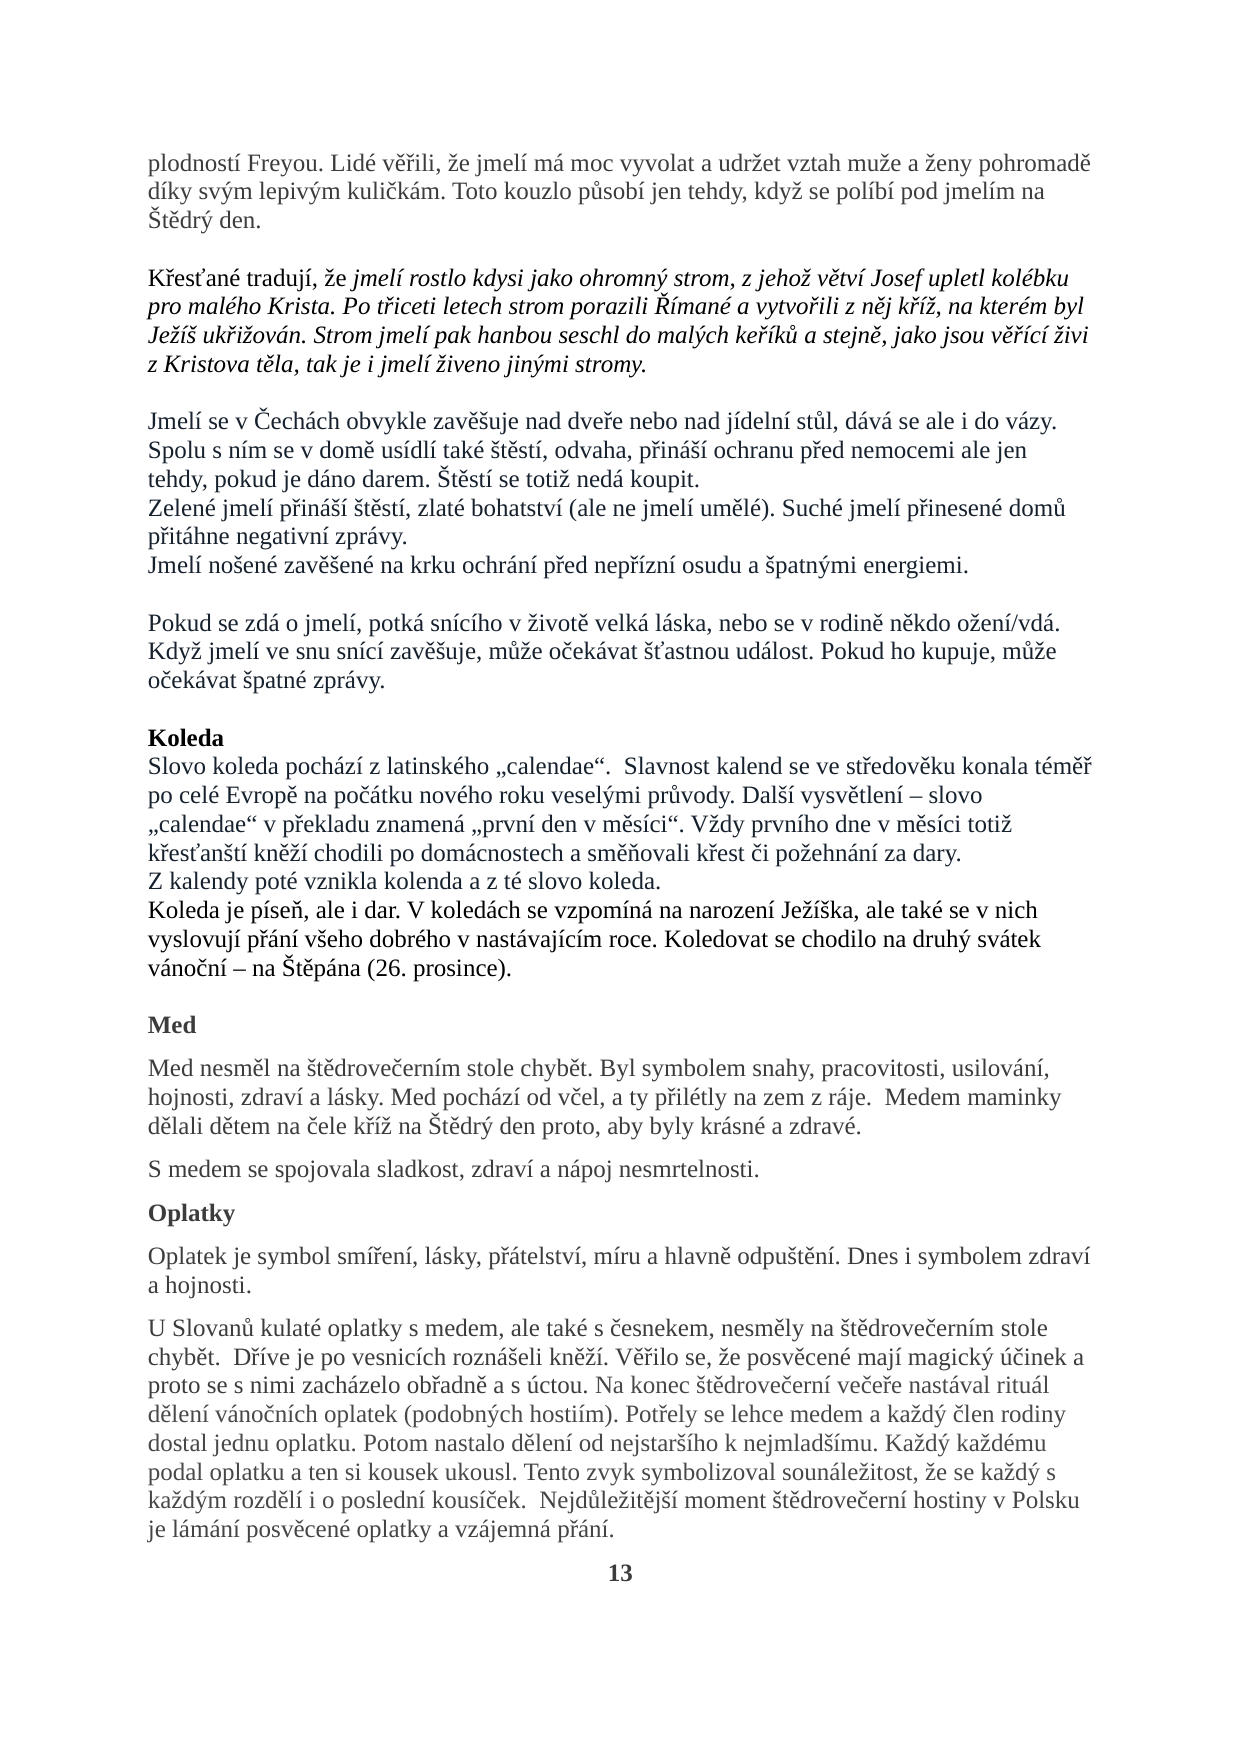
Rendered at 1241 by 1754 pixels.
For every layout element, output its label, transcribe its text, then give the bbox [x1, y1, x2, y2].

text plodností Freyou. Lidé věřili, že jmelí má moc vyvolat a udržet vztah muže a ženy pohromadě díky svým lepivým kuličkám. Toto kouzlo působí jen tehdy, když se políbí pod jmelím na Štědrý den. [148, 148, 1093, 234]
text Med nesměl na štědrovečerním stole chybět. Byl symbolem snahy, pracovitosti, usilování, hojnosti, zdraví a lásky. Med pochází od včel, a ty přilétly na zem z ráje. Medem maminky dělali dětem na čele kříž na Štědrý den proto, aby byly krásné a zdravé. [148, 1053, 1093, 1140]
text Zelené jmelí přináší štěstí, zlaté bohatství (ale ne jmelí umělé). Suché jmelí přinesené domů přitáhne negativní zprávy. [148, 493, 1093, 550]
text Jmelí nošené zavěšené na krku ochrání před nepřízní osudu a špatnými energiemi. [148, 550, 1093, 579]
text Koleda je píseň, ale i dar. V koledách se vzpomíná na narození Ježíška, ale také se v nich vyslovují přání všeho dobrého v nastávajícím roce. Koledovat se chodilo na druhý svátek vánoční – na Štěpána (26. prosince). [148, 895, 1093, 1010]
text Křesťané tradují, že jmelí rostlo kdysi jako ohromný strom, z jehož větví Josef upletl kolébku pro malého Krista. Po třiceti letech strom porazili Římané a vytvořili z něj kříž, na kterém byl Ježíš ukřižován. Strom jmelí pak hanbou seschl do malých keříků a stejně, jako jsou věřící živi z Kristova těla, tak je i jmelí živeno jinými stromy. [148, 234, 1093, 378]
text S medem se spojovala sladkost, zdraví a nápoj nesmrtelnosti. [148, 1154, 1093, 1183]
text Jmelí se v Čechách obvykle zavěšuje nad dveře nebo nad jídelní stůl, dává se ale i do vázy. Spolu s ním se v domě usídlí také štěstí, odvaha, přináší ochranu před nemocemi ale jen tehdy, pokud je dáno darem. Štěstí se totiž nedá koupit. [148, 406, 1093, 493]
text 13 [148, 1558, 1093, 1586]
text Koleda Slovo koleda pochází z latinského „calendae“. Slavnost kalend se ve středověku konala téměř po celé Evropě na počátku nového roku veselými průvody. Další vysvětlení – slovo „calendae“ v překladu znamená „první den v měsíci“. Vždy prvního dne v měsíci totiž křesťanští kněží chodili po domácnostech a směňovali křest či požehnání za dary. [148, 723, 1093, 866]
text Pokud se zdá o jmelí, potká snícího v životě velká láska, nebo se v rodině někdo ožení/vdá. Když jmelí ve snu snící zavěšuje, může očekávat šťastnou událost. Pokud ho kupuje, může očekávat špatné zprávy. [148, 608, 1093, 694]
text Med [148, 1010, 1093, 1039]
text Oplatky [148, 1198, 1093, 1226]
text Oplatek je symbol smíření, lásky, přátelství, míru a hlavně odpuštění. Dnes i symbolem zdraví a hojnosti. [148, 1241, 1093, 1298]
text Z kalendy poté vznikla kolenda a z té slovo koleda. [148, 866, 1093, 895]
text U Slovanů kulaté oplatky s medem, ale také s česnekem, nesměly na štědrovečerním stole chybět. Dříve je po vesnicích roznášeli kněží. Věřilo se, že posvěcené mají magický účinek a proto se s nimi zacházelo obřadně a s úctou. Na konec štědrovečerní večeře nastával rituál dělení vánočních oplatek (podobných hostiím). Potřely se lehce medem a každý člen rodiny dostal jednu oplatku. Potom nastalo dělení od nejstaršího k nejmladšímu. Každý každému podal oplatku a ten si kousek ukousl. Tento zvyk symbolizoval sounáležitost, že se každý s každým rozdělí i o poslední kousíček. Nejdůležitější moment štědrovečerní hostiny v Polsku je lámání posvěcené oplatky a vzájemná přání. [148, 1313, 1093, 1543]
